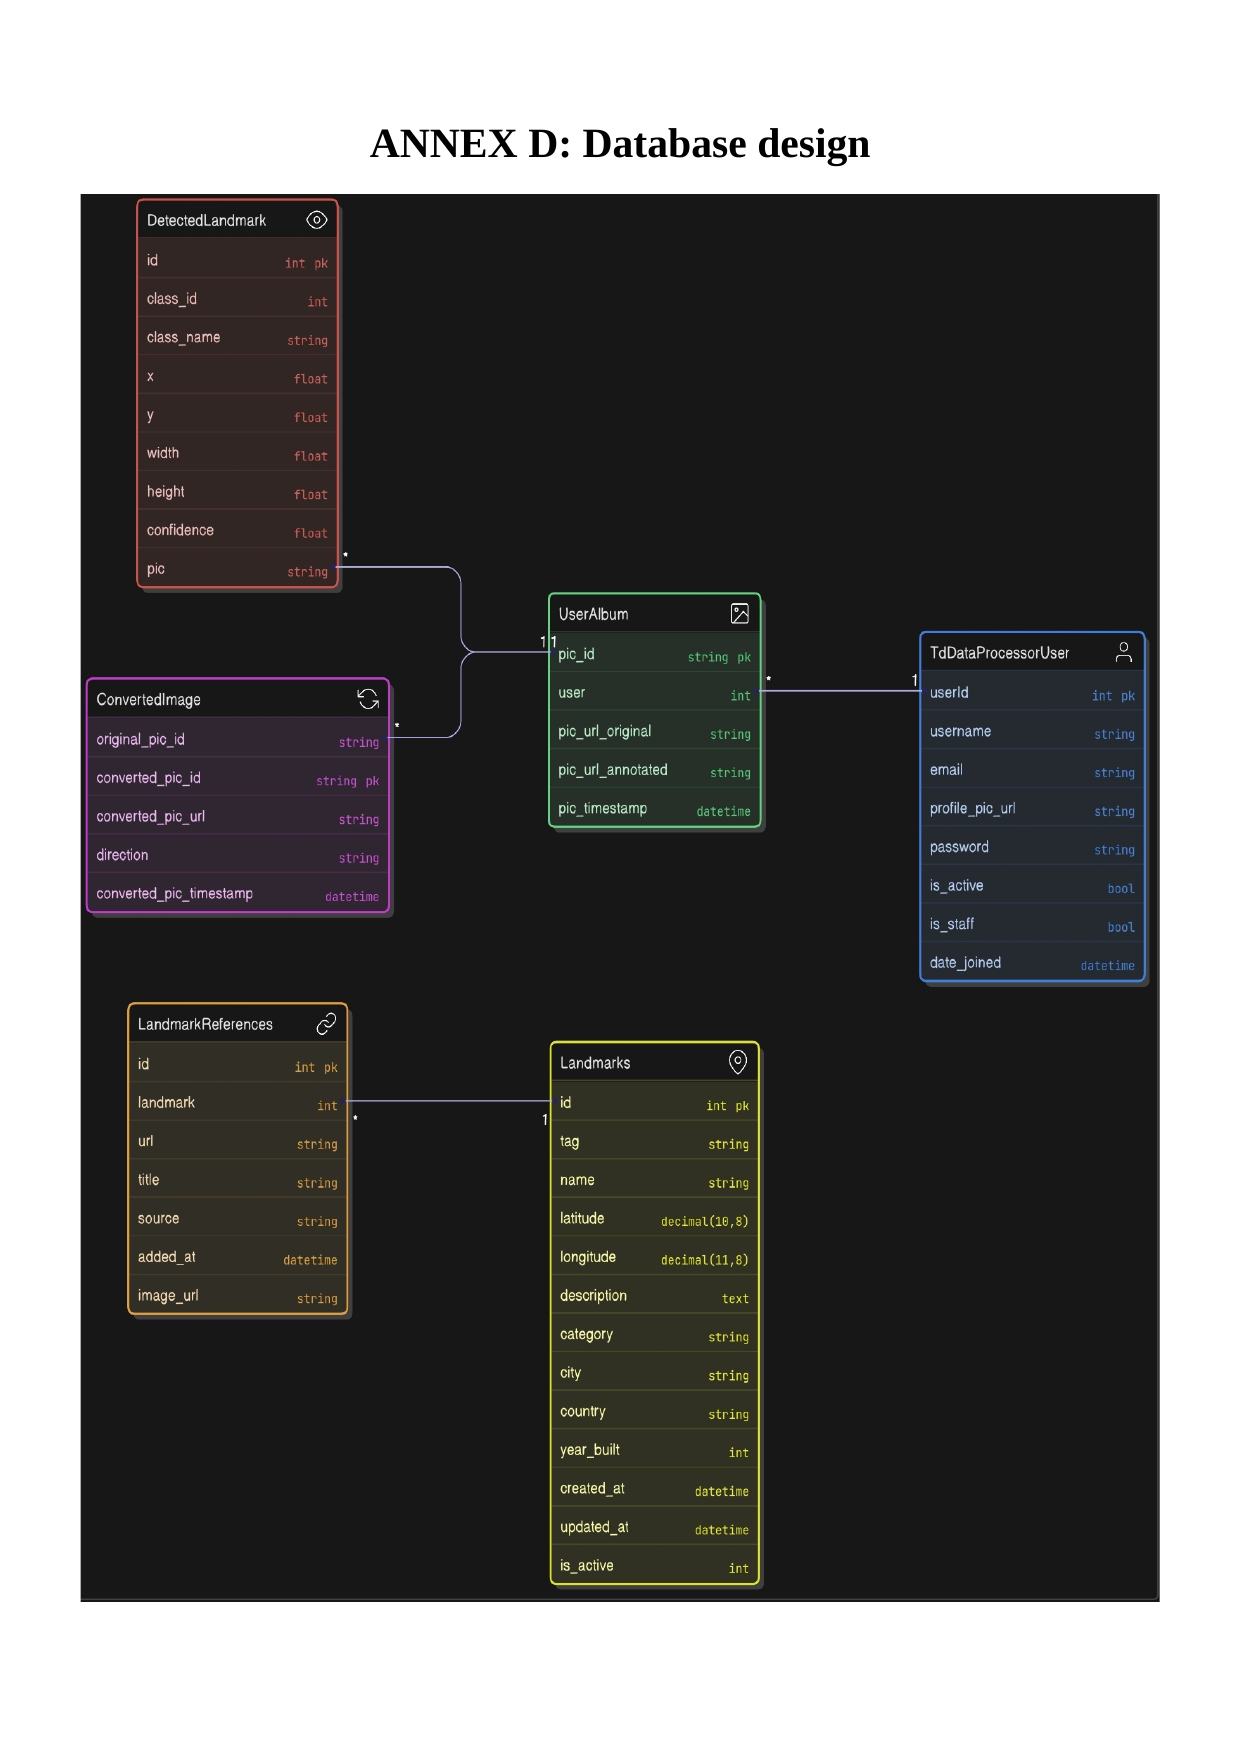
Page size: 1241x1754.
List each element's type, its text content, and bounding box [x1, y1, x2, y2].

text ANNEX D: Database design [118, 118, 1122, 166]
picture [80, 194, 1160, 1602]
